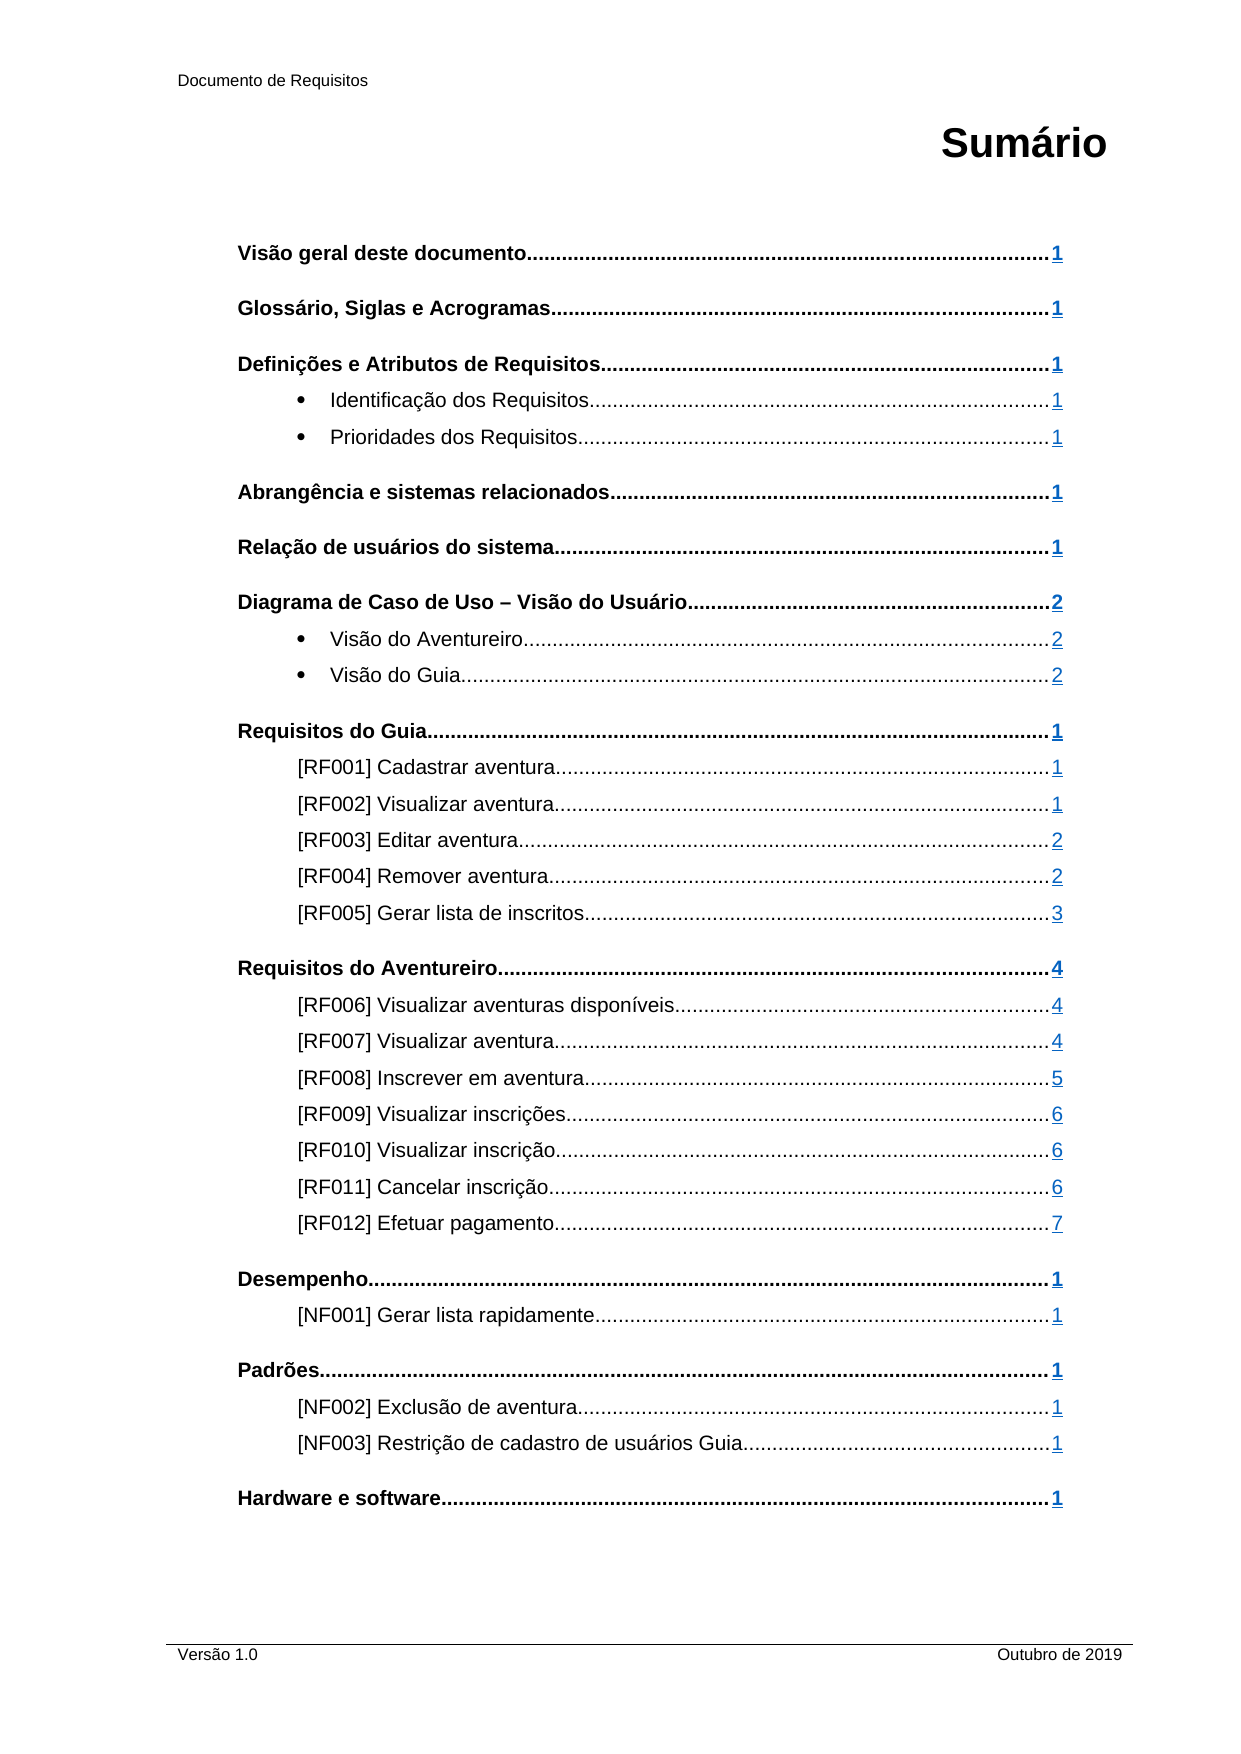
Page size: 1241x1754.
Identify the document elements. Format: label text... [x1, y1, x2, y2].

text [RF004] Remover aventura 2 [297, 864, 1063, 888]
text [NF002] Exclusão de aventura 1 [297, 1394, 1063, 1418]
text  Prioridades dos Requisitos 1 [297, 424, 1063, 448]
text  Visão do Guia 2 [297, 663, 1063, 687]
text [RF003] Editar aventura 2 [297, 828, 1063, 852]
text Abrangência e sistemas relacionados 1 [237, 480, 1063, 504]
text Requisitos do Guia 1 [237, 718, 1063, 742]
text [NF003] Restrição de cadastro de usuários Guia 1 [297, 1431, 1063, 1455]
text [RF011] Cancelar inscrição 6 [297, 1175, 1063, 1199]
text Requisitos do Aventureiro 4 [237, 956, 1063, 980]
text Hardware e software 1 [237, 1486, 1063, 1510]
text  Visão do Aventureiro 2 [297, 627, 1063, 651]
text  Identificação dos Requisitos 1 [297, 388, 1063, 412]
text [RF007] Visualizar aventura 4 [297, 1029, 1063, 1053]
text Glossário, Siglas e Acrogramas 1 [237, 296, 1063, 320]
text Diagrama de Caso de Uso – Visão do Usuário 2 [237, 590, 1063, 614]
text [RF006] Visualizar aventuras disponíveis 4 [297, 992, 1063, 1016]
text [RF001] Cadastrar aventura 1 [297, 755, 1063, 779]
text Desempenho 1 [237, 1266, 1063, 1290]
text [RF012] Efetuar pagamento 7 [297, 1211, 1063, 1235]
text Visão geral deste documento 1 [237, 241, 1063, 265]
text Sumário [177, 118, 1107, 166]
text [RF008] Inscrever em aventura 5 [297, 1065, 1063, 1089]
text [RF010] Visualizar inscrição 6 [297, 1138, 1063, 1162]
text [NF001] Gerar lista rapidamente 1 [297, 1303, 1063, 1327]
text [RF009] Visualizar inscrições 6 [297, 1102, 1063, 1126]
text Padrões 1 [237, 1358, 1063, 1382]
text Definições e Atributos de Requisitos 1 [237, 351, 1063, 375]
text [RF002] Visualizar aventura 1 [297, 791, 1063, 815]
text [RF005] Gerar lista de inscritos 3 [297, 901, 1063, 925]
text Relação de usuários do sistema 1 [237, 535, 1063, 559]
